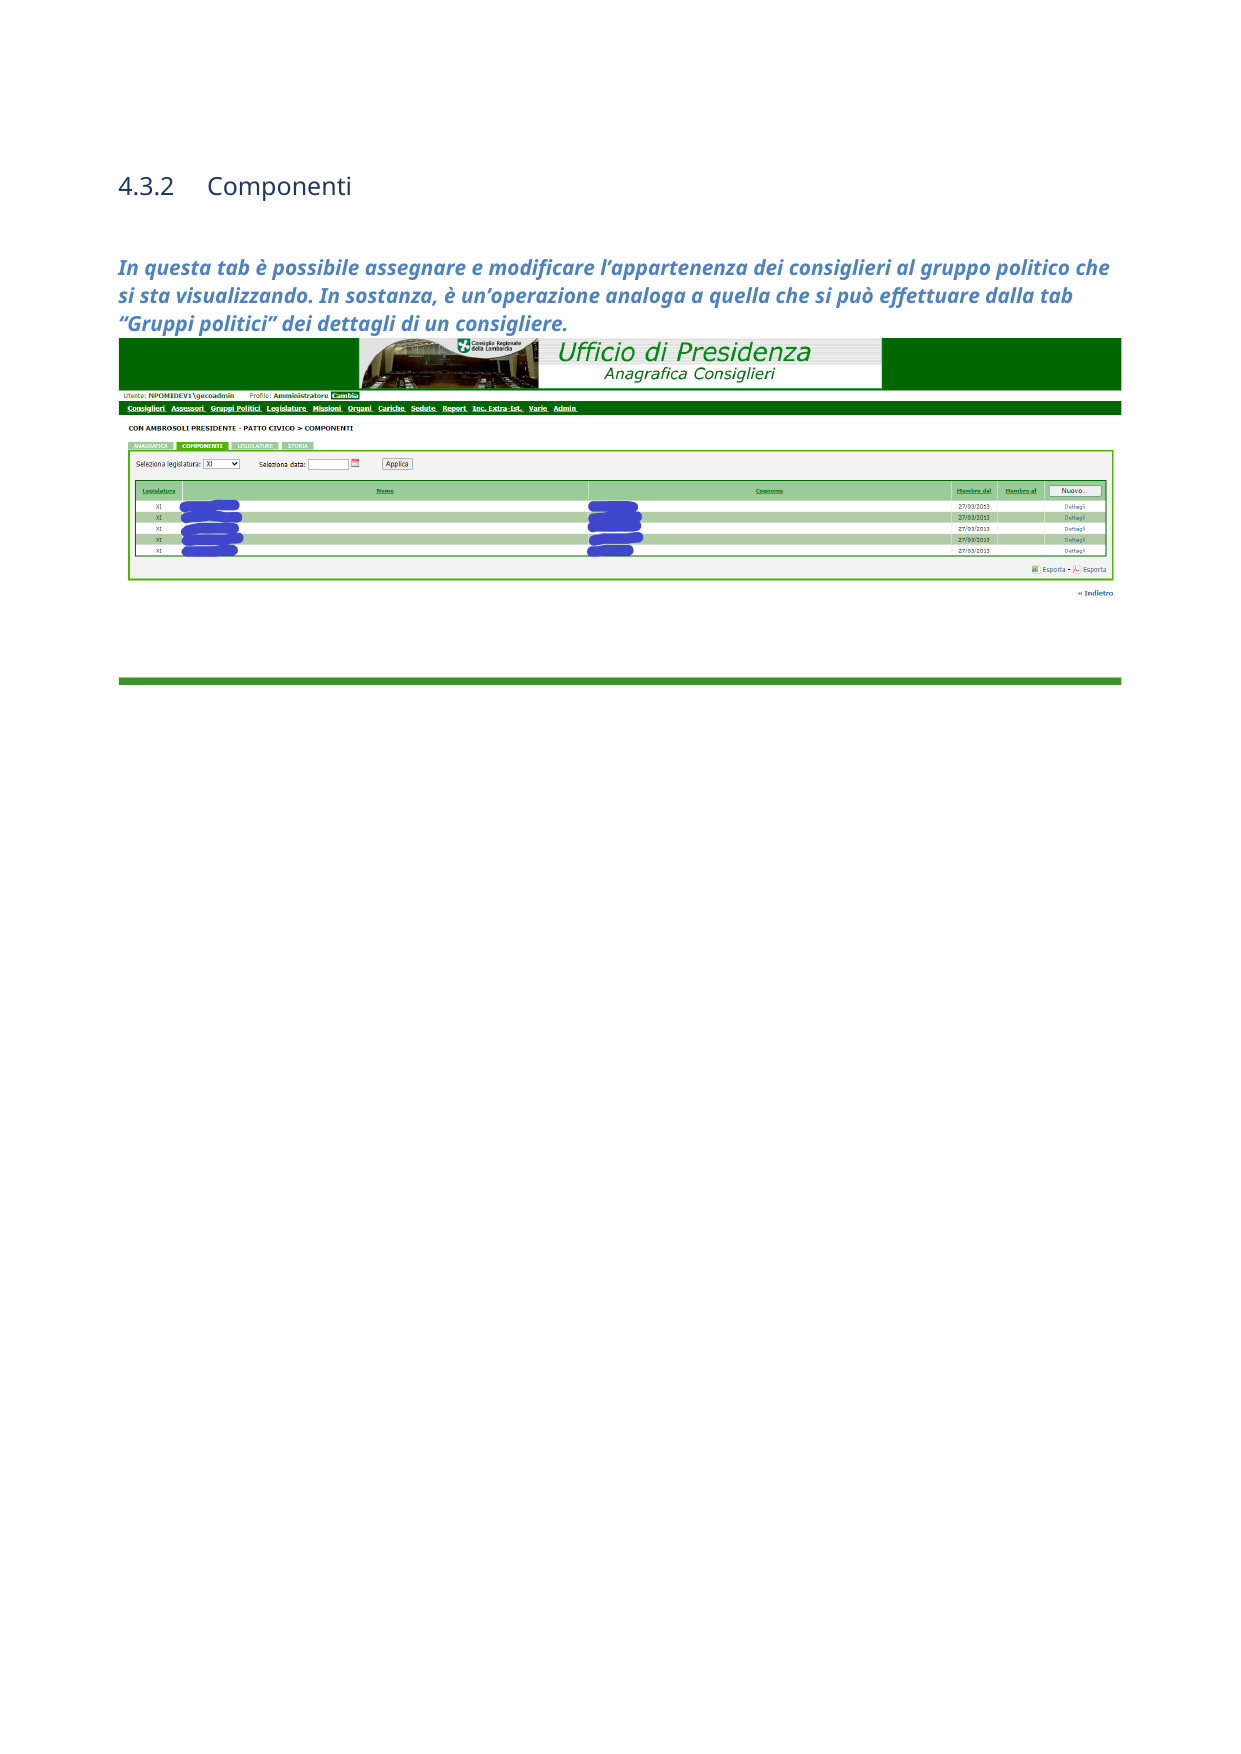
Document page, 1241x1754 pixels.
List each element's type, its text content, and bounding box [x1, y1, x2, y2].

list Componenti [118, 168, 1122, 202]
text In questa tab è possibile assegnare e modificare l’appartenenza dei consiglieri al gruppo politico che si sta visualizzando. In sostanza, è un’operazione analoga a quella che si può effettuare dalla tab “Gruppi politici” dei dettagli di un consigliere. [118, 253, 1122, 338]
